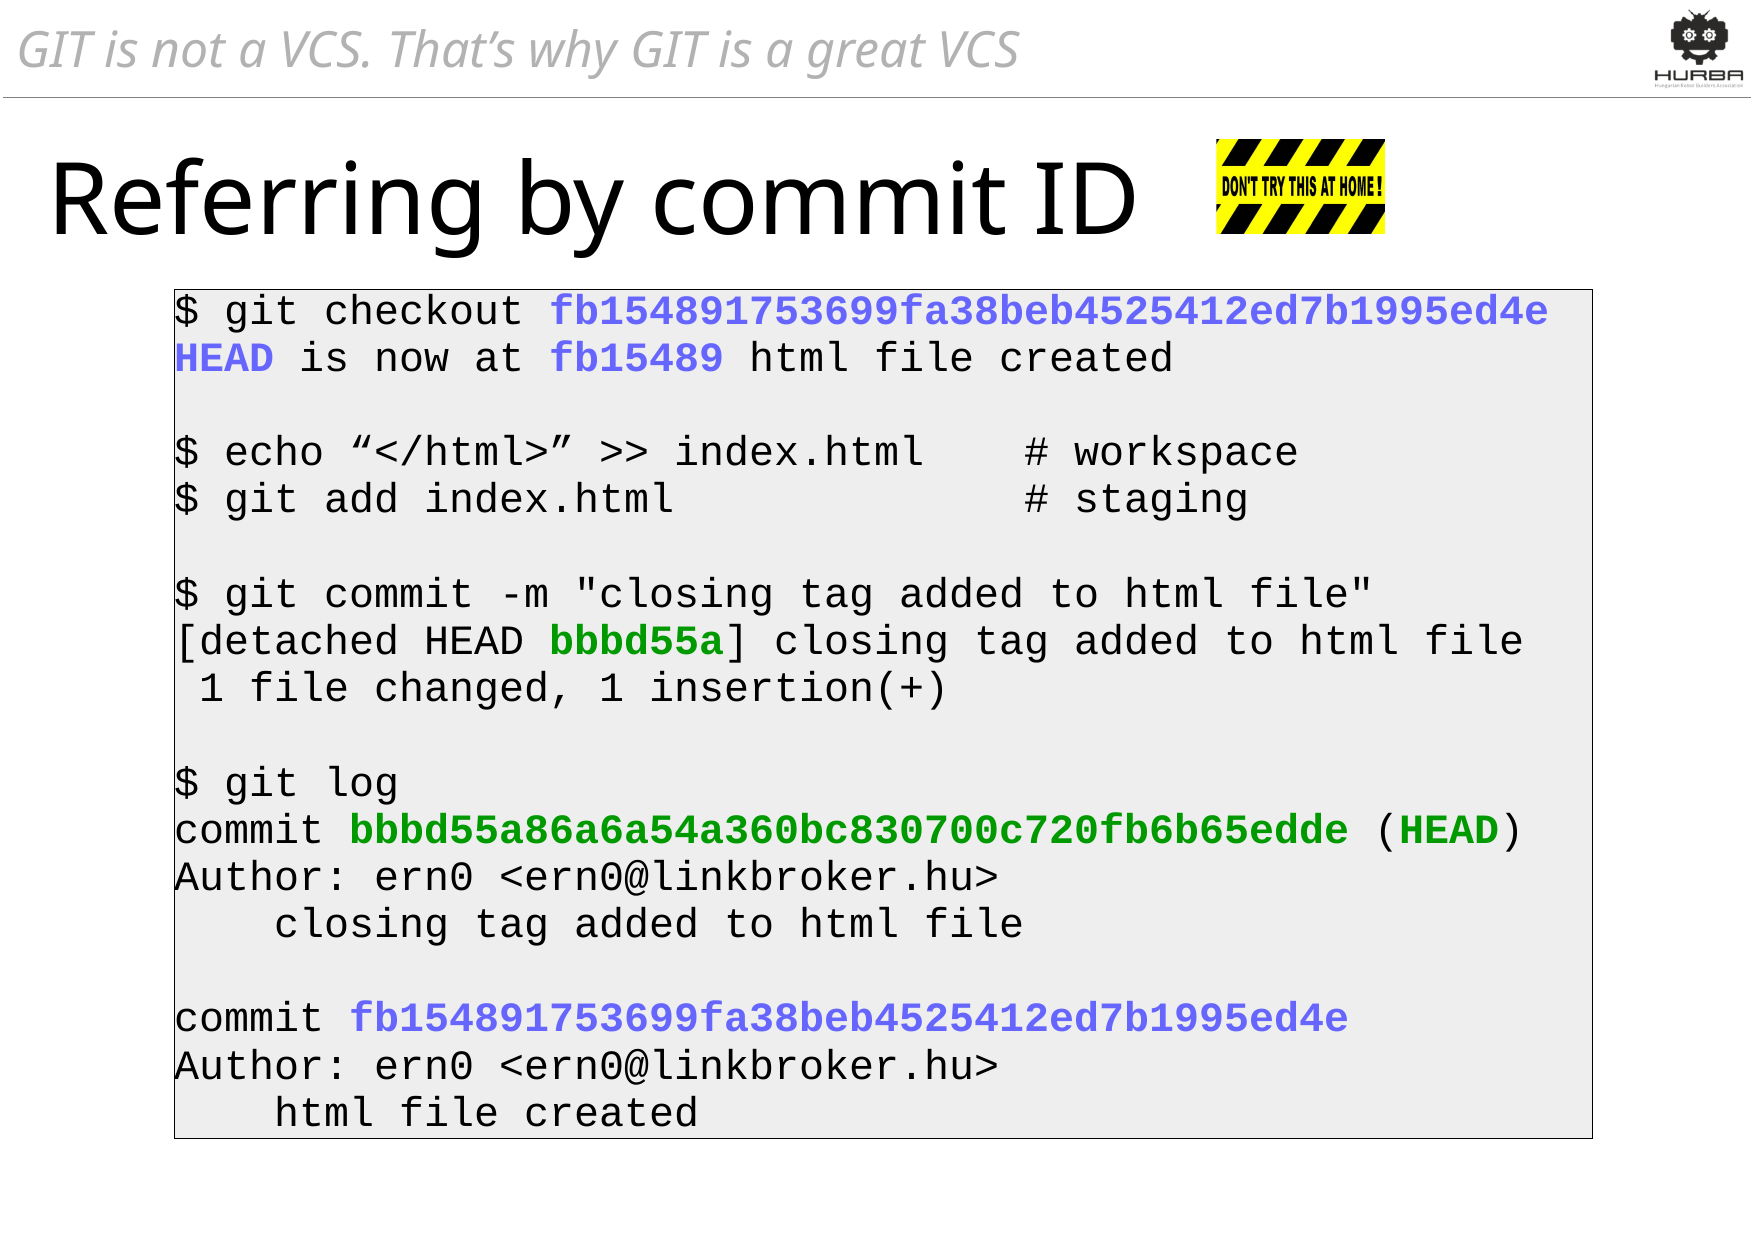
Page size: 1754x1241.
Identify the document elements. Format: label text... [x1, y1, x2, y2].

picture [1216, 139, 1385, 234]
text Referring by commit ID [3, 127, 1751, 263]
picture [1644, 3, 1754, 102]
